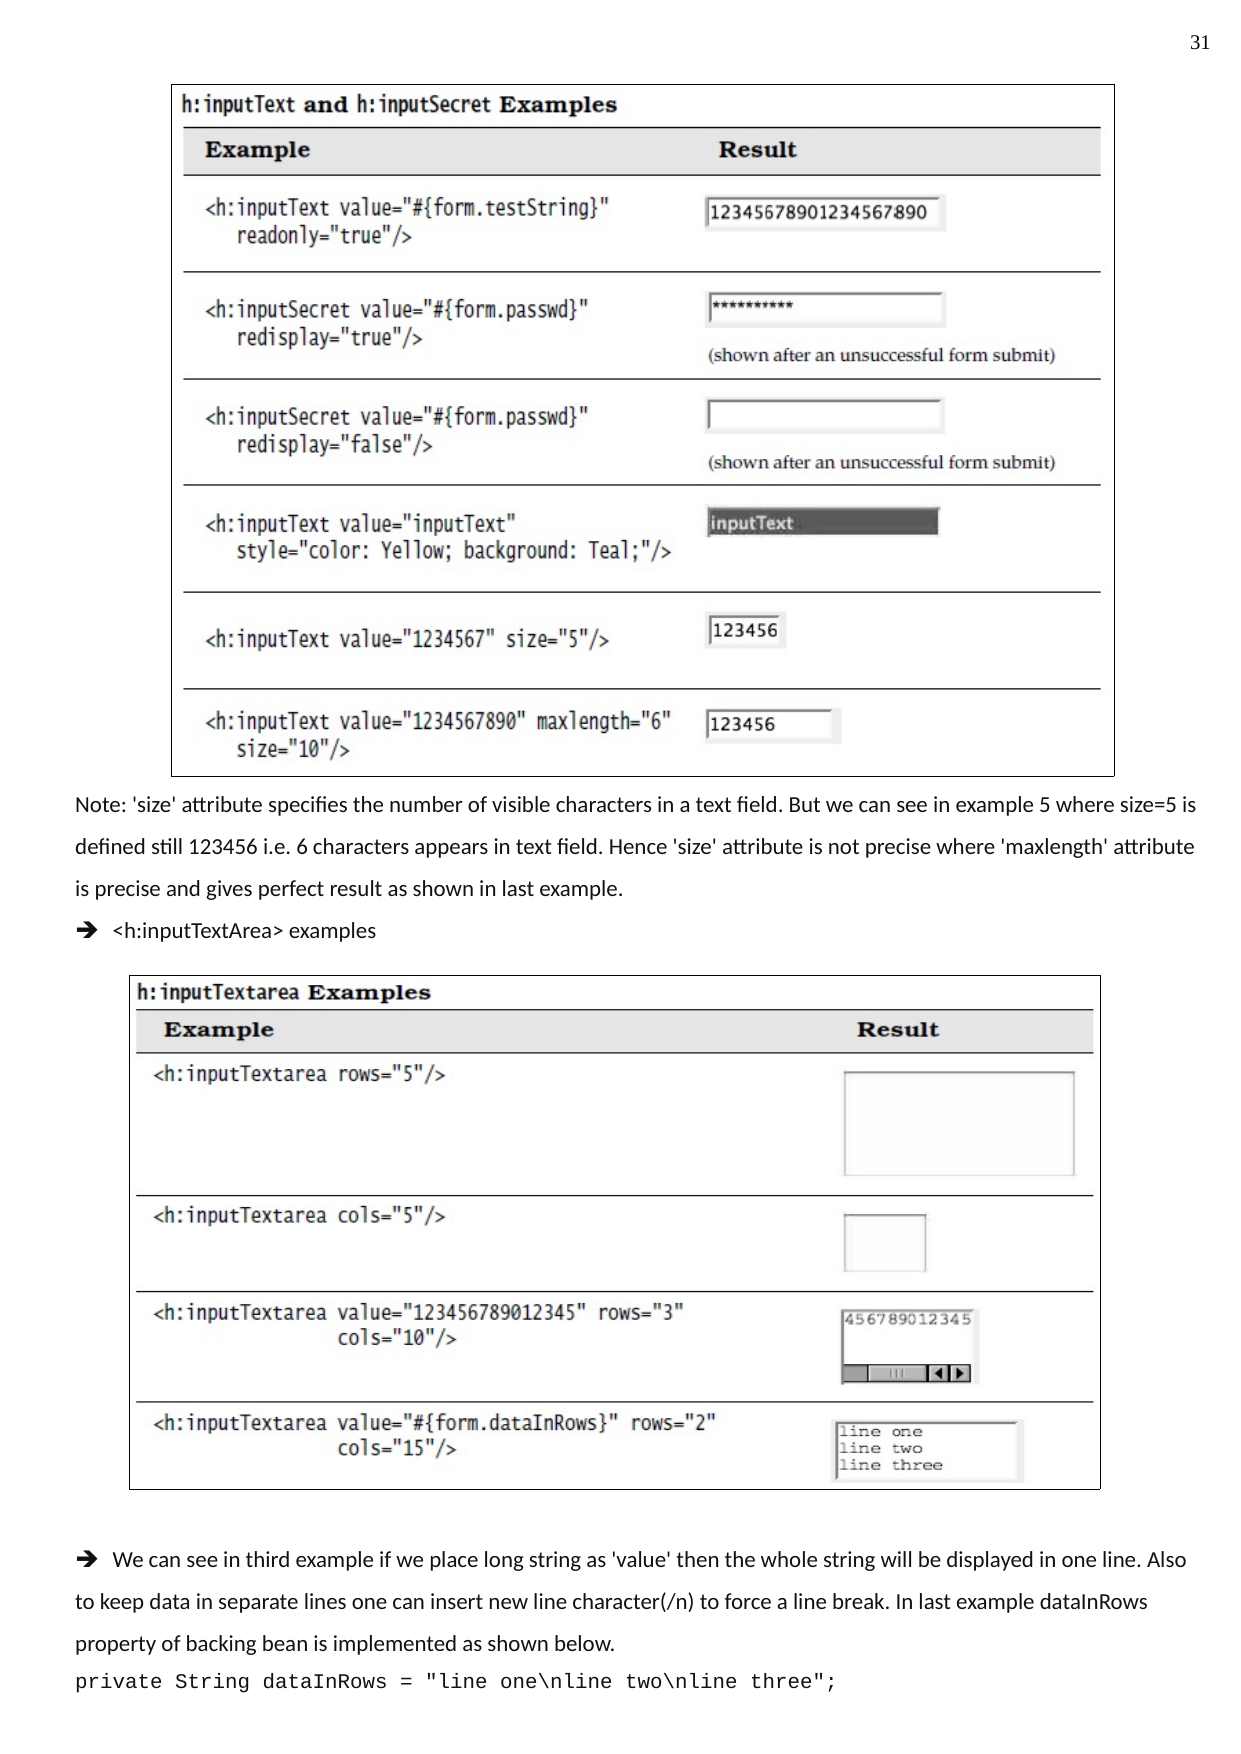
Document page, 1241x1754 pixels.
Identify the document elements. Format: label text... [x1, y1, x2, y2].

list We can see in third example if we place long string as 'value' then the whole string will be displayed in one line. Also to keep data in separate lines one can insert new line character(/n) to force a line break. In last example dataInRows property of backing bean is implemented as shown below. [75, 1545, 1211, 1657]
text Note: 'size' attribute specifies the number of visible characters in a text field. But we can see in example 5 where size=5 is defined still 123456 i.e. 6 characters appears in text field. Hence 'size' attribute is not precise where 'maxlength' attribute is precise and gives perfect result as shown in last example. [75, 83, 1211, 902]
text private String dataInRows = "line one\nline two\nline three"; [75, 1671, 1211, 1695]
list <h:inputTextArea> examples [75, 916, 1211, 944]
